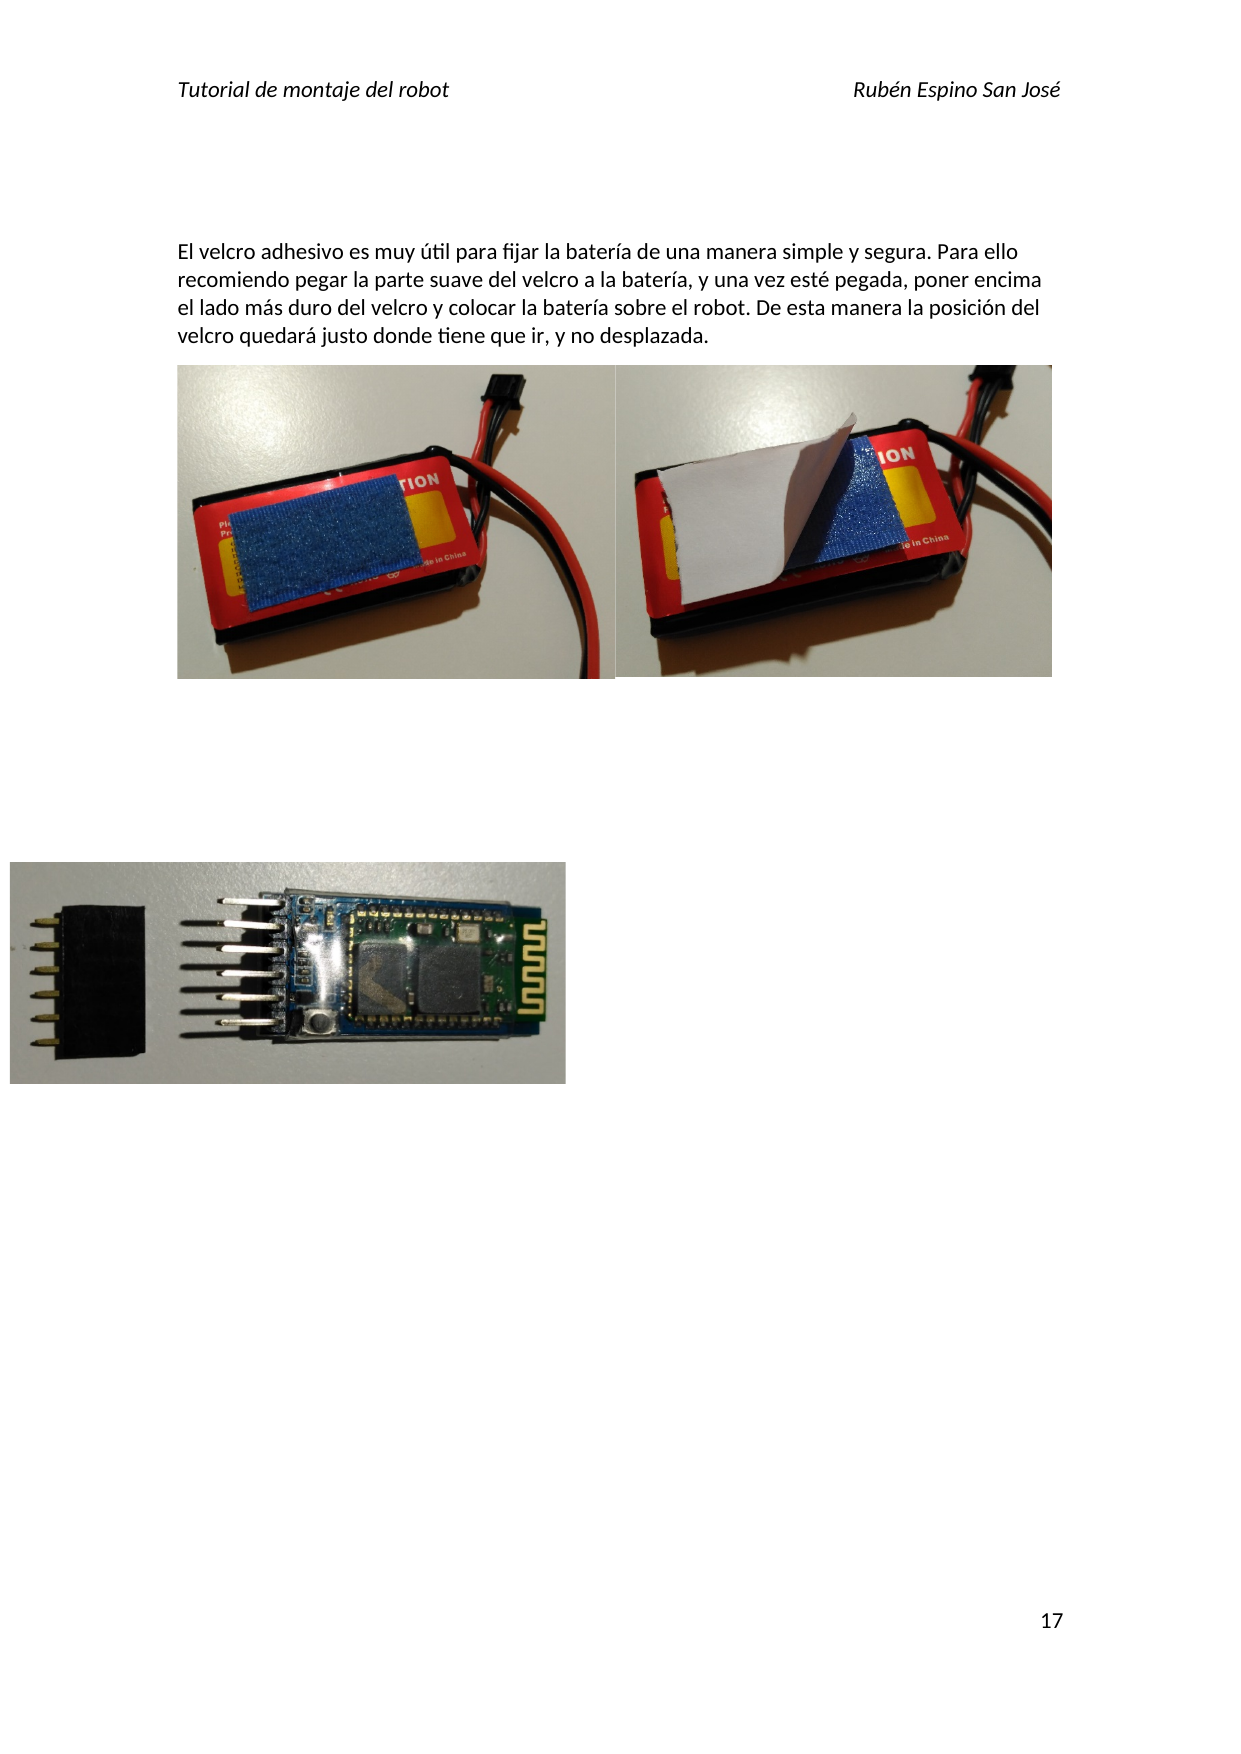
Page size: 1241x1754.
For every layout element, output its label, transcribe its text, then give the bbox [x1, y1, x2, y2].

text El velcro adhesivo es muy útil para fijar la batería de una manera simple y segura. Para ello recomiendo pegar la parte suave del velcro a la batería, y una vez esté pegada, poner encima el lado más duro del velcro y colocar la batería sobre el robot. De esta manera la posición del velcro quedará justo donde tiene que ir, y no desplazada. [177, 237, 1063, 349]
